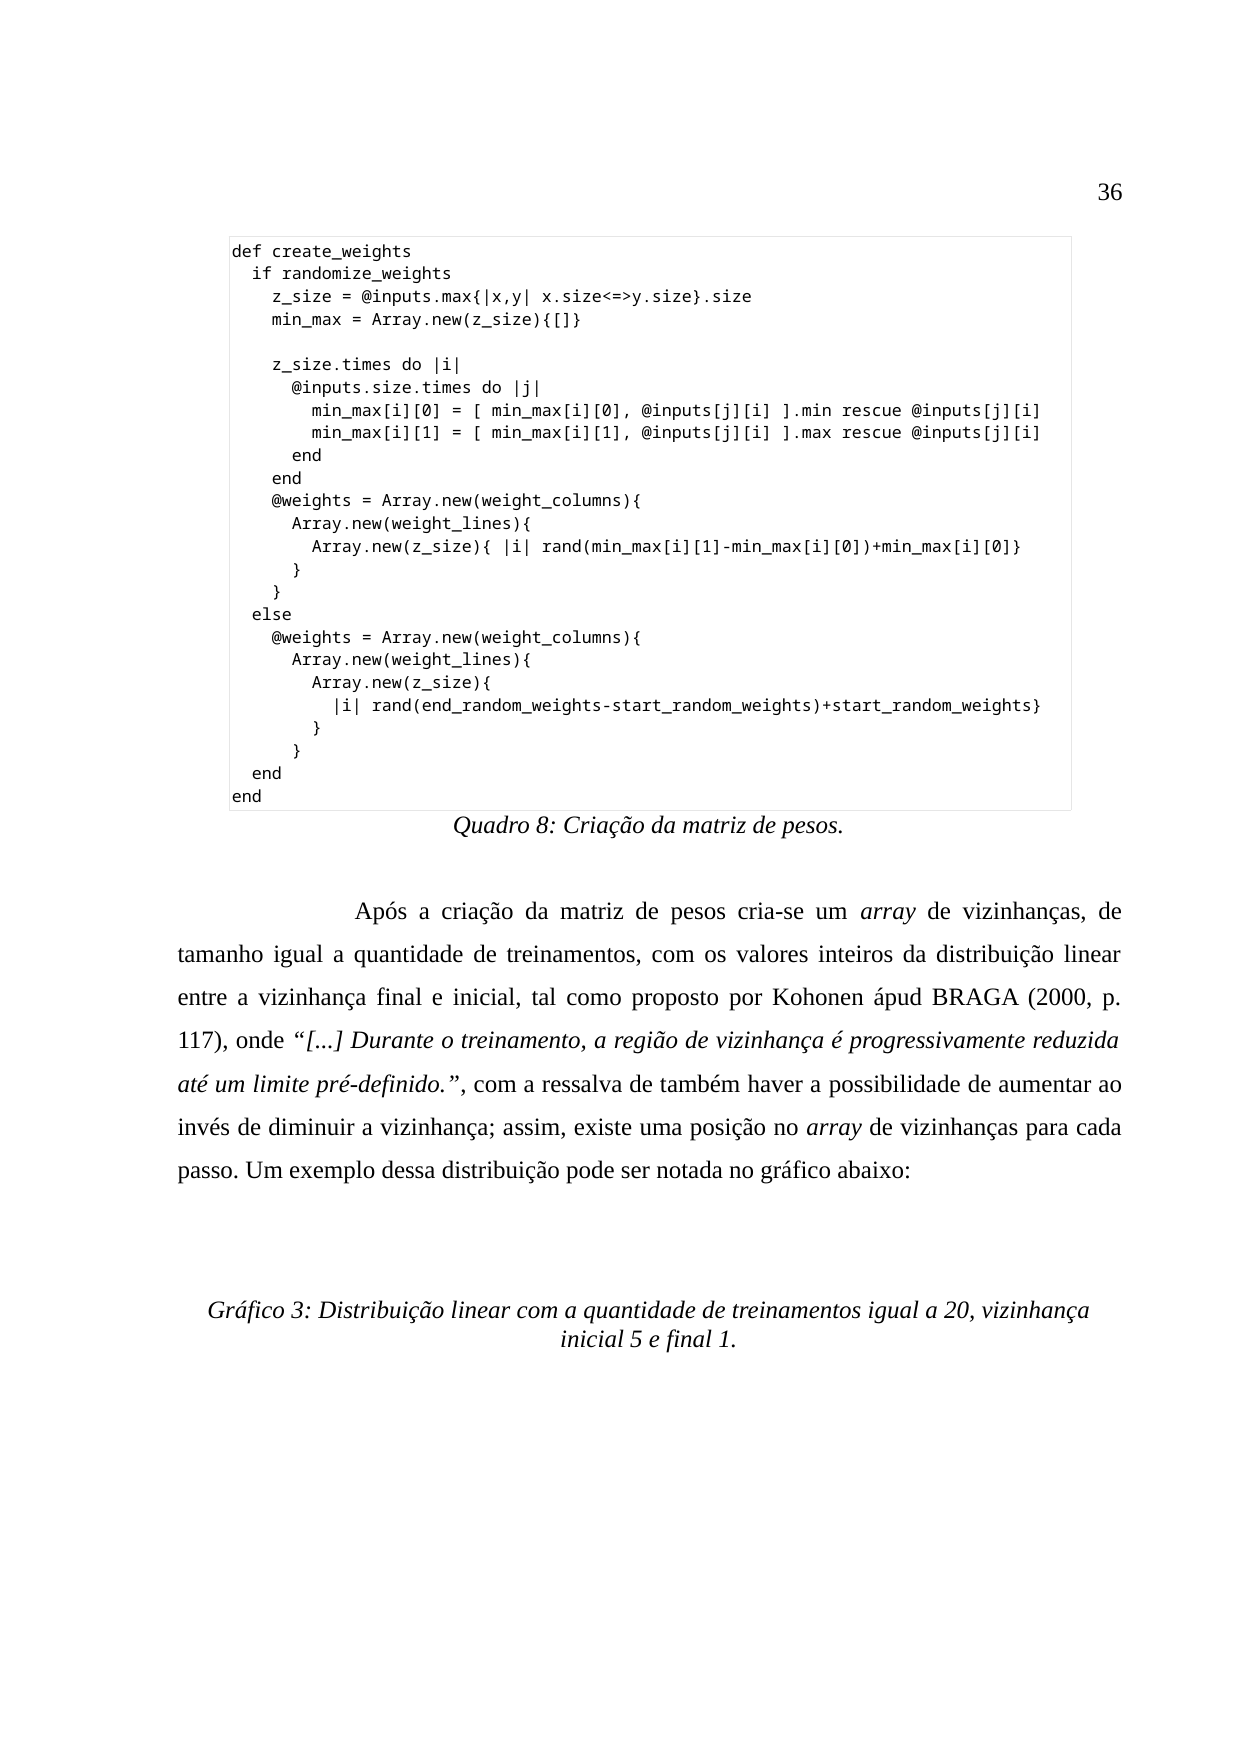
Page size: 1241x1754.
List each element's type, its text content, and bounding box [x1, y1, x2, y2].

text Quadro 8: Criação da matriz de pesos. [177, 810, 1122, 839]
text } [232, 580, 1068, 602]
text end [232, 761, 1068, 784]
text Array.new(z_size){ |i| rand(min_max[i][1]-min_max[i][0])+min_max[i][0]} [232, 534, 1068, 557]
text Array.new(weight_lines){ [232, 512, 1068, 534]
text @weights = Array.new(weight_columns){ [232, 625, 1068, 648]
text Array.new(z_size){ [232, 671, 1068, 693]
text end [232, 443, 1068, 466]
text def create_weights [232, 239, 1068, 262]
text @weights = Array.new(weight_columns){ [232, 489, 1068, 512]
text } [232, 557, 1068, 580]
text } [232, 739, 1068, 761]
text z_size = @inputs.max{|x,y| x.size<=>y.size}.size [232, 284, 1068, 307]
text Após a criação da matriz de pesos cria-se um array de vizinhanças, de tamanho igual a quantidade de treinamentos, com os valores inteiros da distribuição linear entre a vizinhança final e inicial, tal como proposto por Kohonen ápud BRAGA (2000, p. 117), onde “[...] Durante o treinamento, a região de vizinhança é progressivamente reduzida até um limite pré-definido.”, com a ressalva de também haver a possibilidade de aumentar ao invés de diminuir a vizinhança; assim, existe uma posição no array de vizinhanças para cada passo. Um exemplo dessa distribuição pode ser notada no gráfico abaixo: [177, 896, 1122, 1184]
text @inputs.size.times do |j| [232, 375, 1068, 398]
text min_max = Array.new(z_size){[]} [232, 307, 1068, 330]
text end [232, 784, 1068, 807]
text } [232, 716, 1068, 739]
text end [232, 466, 1068, 489]
text else [232, 602, 1068, 625]
text min_max[i][1] = [ min_max[i][1], @inputs[j][i] ].max rescue @inputs[j][i] [232, 421, 1068, 443]
text z_size.times do |i| [232, 353, 1068, 375]
text Gráfico 3: Distribuição linear com a quantidade de treinamentos igual a 20, vizinhança inicial 5 e final 1. [177, 1295, 1122, 1352]
text Array.new(weight_lines){ [232, 648, 1068, 671]
text if randomize_weights [232, 262, 1068, 284]
text min_max[i][0] = [ min_max[i][0], @inputs[j][i] ].min rescue @inputs[j][i] [232, 398, 1068, 421]
text |i| rand(end_random_weights-start_random_weights)+start_random_weights} [232, 693, 1068, 716]
